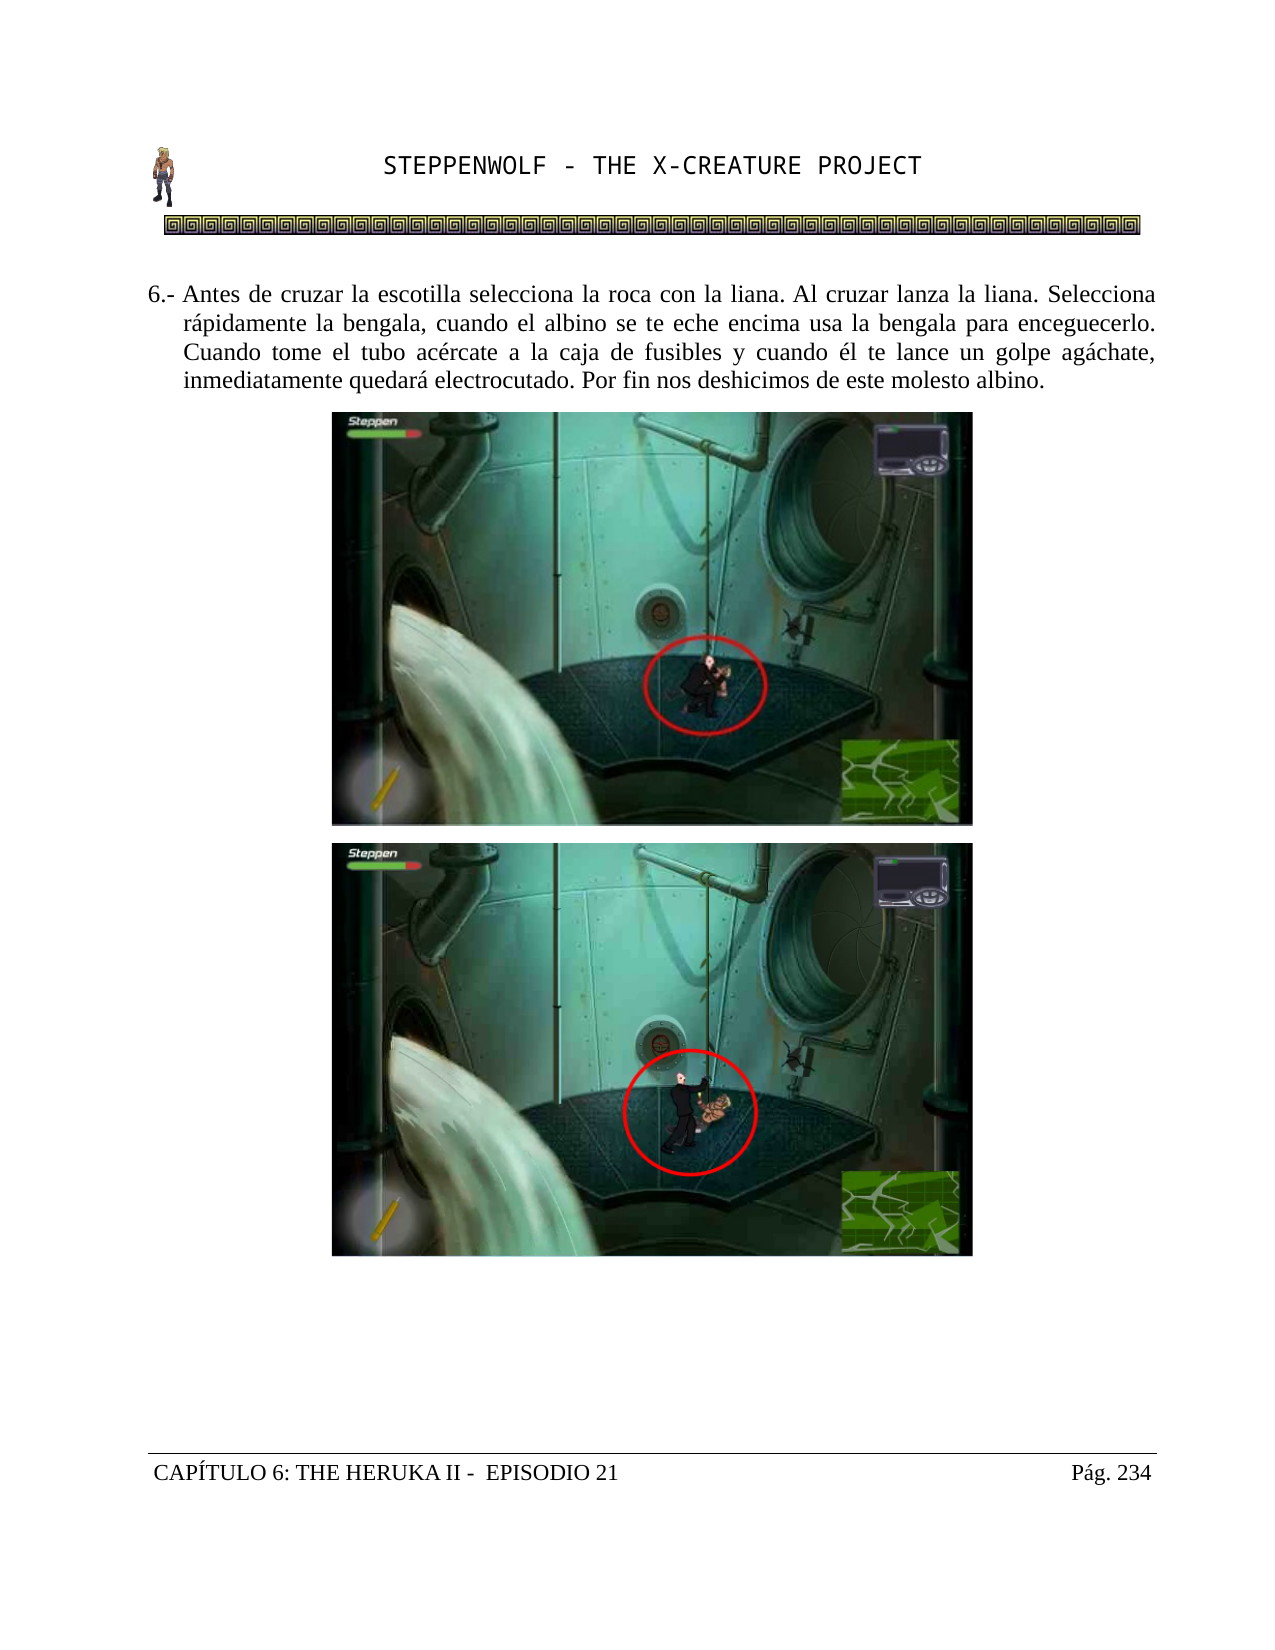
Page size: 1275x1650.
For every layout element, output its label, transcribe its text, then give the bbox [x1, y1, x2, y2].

text 6.- Antes de cruzar la escotilla selecciona la roca con la liana. Al cruzar lanza la liana. Selecciona rápidamente la bengala, cuando el albino se te eche encima usa la bengala para enceguecerlo. Cuando tome el tubo acércate a la caja de fusibles y cuando él te lance un golpe agáchate, inmediatamente quedará electrocutado. Por fin nos deshicimos de este molesto albino. [148, 279, 1157, 394]
picture [164, 215, 1141, 235]
picture [331, 412, 973, 826]
picture [331, 843, 973, 1257]
picture [147, 147, 181, 207]
